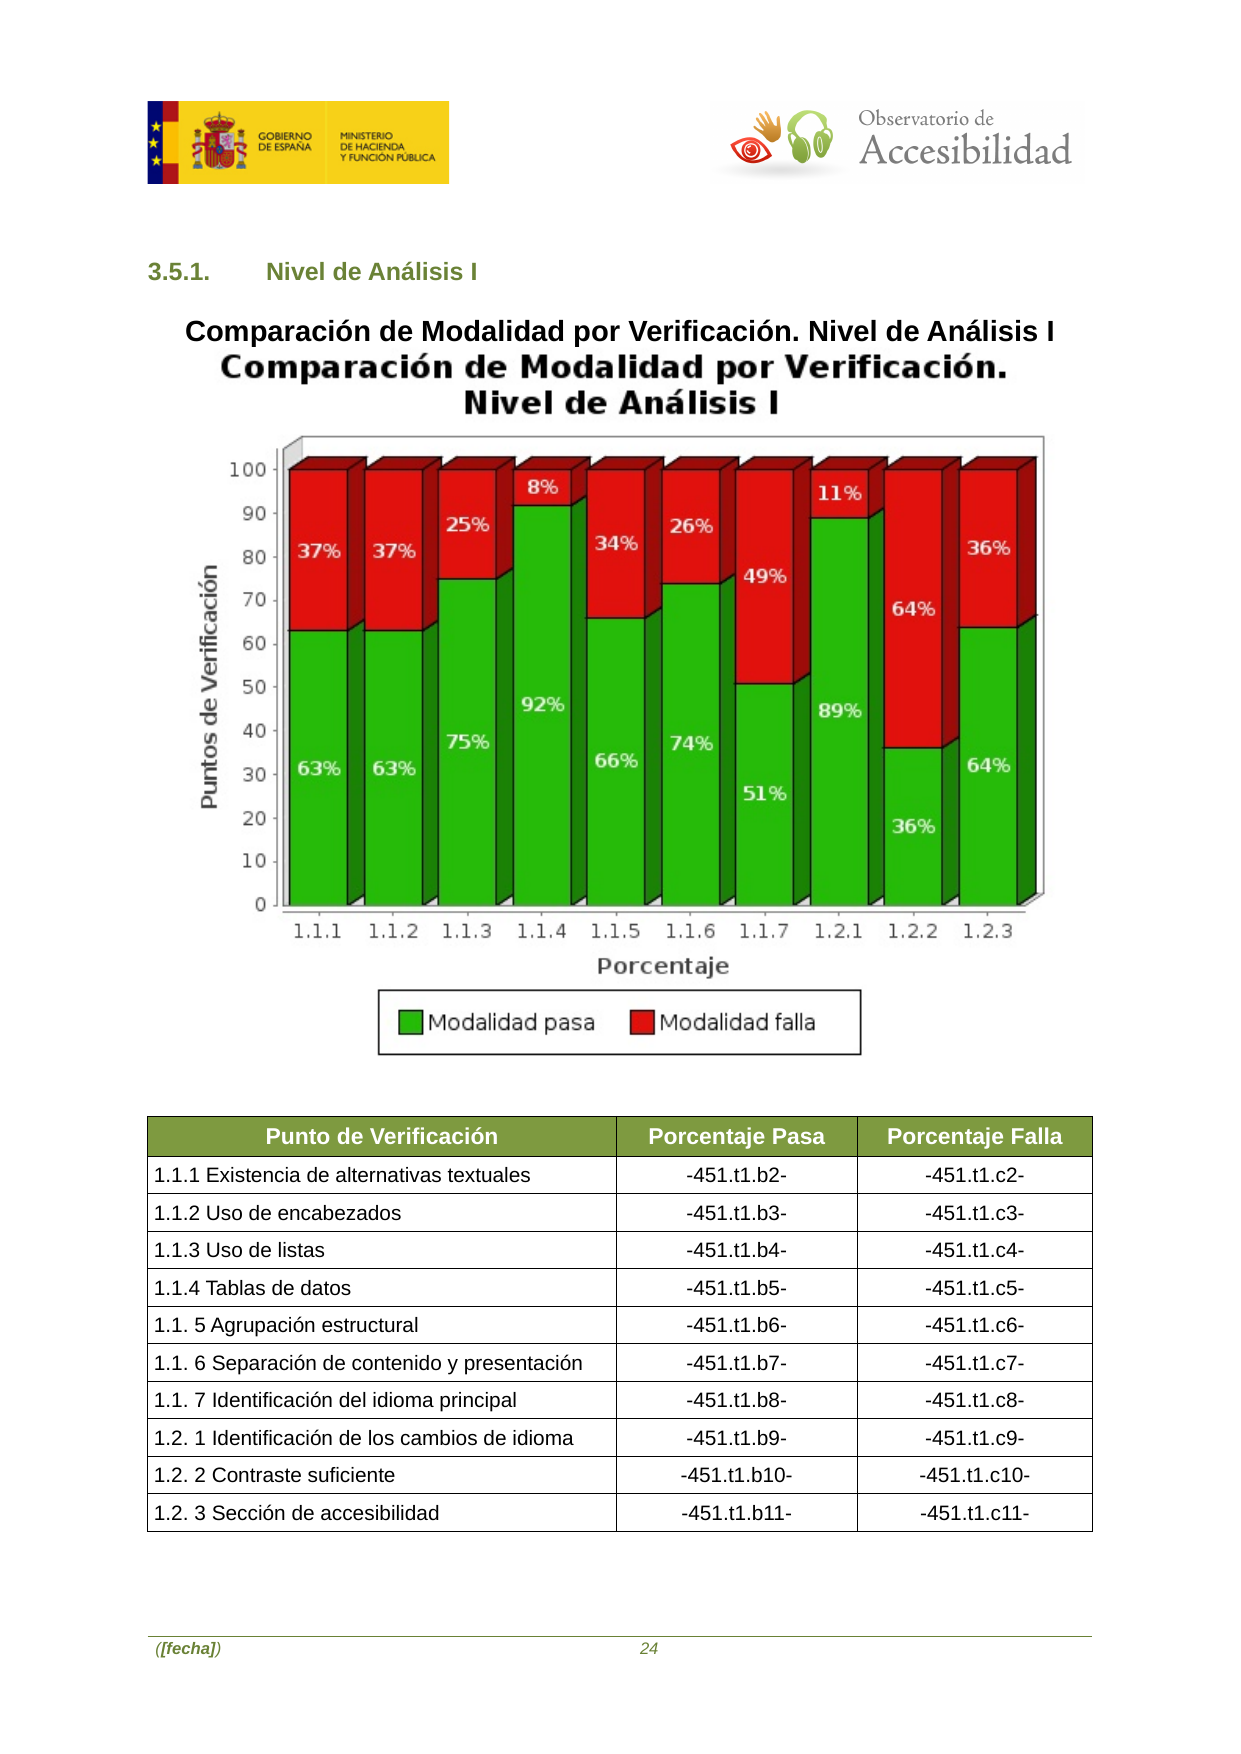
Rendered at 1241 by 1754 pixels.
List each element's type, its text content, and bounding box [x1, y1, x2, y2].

table_header Porcentaje Pasa [617, 1117, 857, 1156]
table_cell -451.t1.c8- [858, 1382, 1092, 1418]
table_cell -451.t1.c11- [858, 1494, 1092, 1531]
table_cell -451.t1.b4- [617, 1232, 857, 1268]
table_cell -451.t1.b3- [617, 1194, 857, 1231]
table_cell -451.t1.c4- [858, 1232, 1092, 1268]
table_cell 1.2. 3 Sección de accesibilidad [148, 1494, 616, 1531]
table_cell 1.1.3 Uso de listas [148, 1232, 616, 1268]
table_cell 1.1. 6 Separación de contenido y presentación [148, 1344, 616, 1381]
table_cell 1.2. 1 Identificación de los cambios de idioma [148, 1419, 616, 1456]
table_cell -451.t1.c6- [858, 1307, 1092, 1343]
table_cell -451.t1.c2- [858, 1157, 1092, 1193]
text Comparación de Modalidad por Verificación. Nivel de Análisis I [148, 314, 1092, 347]
table_cell -451.t1.c7- [858, 1344, 1092, 1381]
table_cell 1.1. 7 Identificación del idioma principal [148, 1382, 616, 1418]
table_cell -451.t1.b5- [617, 1269, 857, 1306]
table_cell -451.t1.c10- [858, 1457, 1092, 1493]
table_cell -451.t1.b9- [617, 1419, 857, 1456]
picture [710, 101, 1086, 184]
table_header Porcentaje Falla [858, 1117, 1092, 1156]
picture [147, 101, 450, 184]
table_cell -451.t1.b7- [617, 1344, 857, 1381]
table_cell -451.t1.c5- [858, 1269, 1092, 1306]
table_cell -451.t1.b10- [617, 1457, 857, 1493]
table_cell -451.t1.b6- [617, 1307, 857, 1343]
table_cell -451.t1.c3- [858, 1194, 1092, 1231]
picture [178, 347, 1062, 1057]
table_cell 1.2. 2 Contraste suficiente [148, 1457, 616, 1493]
subtitle Nivel de Análisis I [148, 257, 1092, 286]
table_cell -451.t1.b11- [617, 1494, 857, 1531]
table_cell -451.t1.b2- [617, 1157, 857, 1193]
table_cell 1.1.4 Tablas de datos [148, 1269, 616, 1306]
table_cell -451.t1.c9- [858, 1419, 1092, 1456]
table_cell 1.1. 5 Agrupación estructural [148, 1307, 616, 1343]
table_cell 1.1.1 Existencia de alternativas textuales [148, 1157, 616, 1193]
table_cell -451.t1.b8- [617, 1382, 857, 1418]
table_cell 1.1.2 Uso de encabezados [148, 1194, 616, 1231]
table_header Punto de Verificación [148, 1117, 616, 1156]
